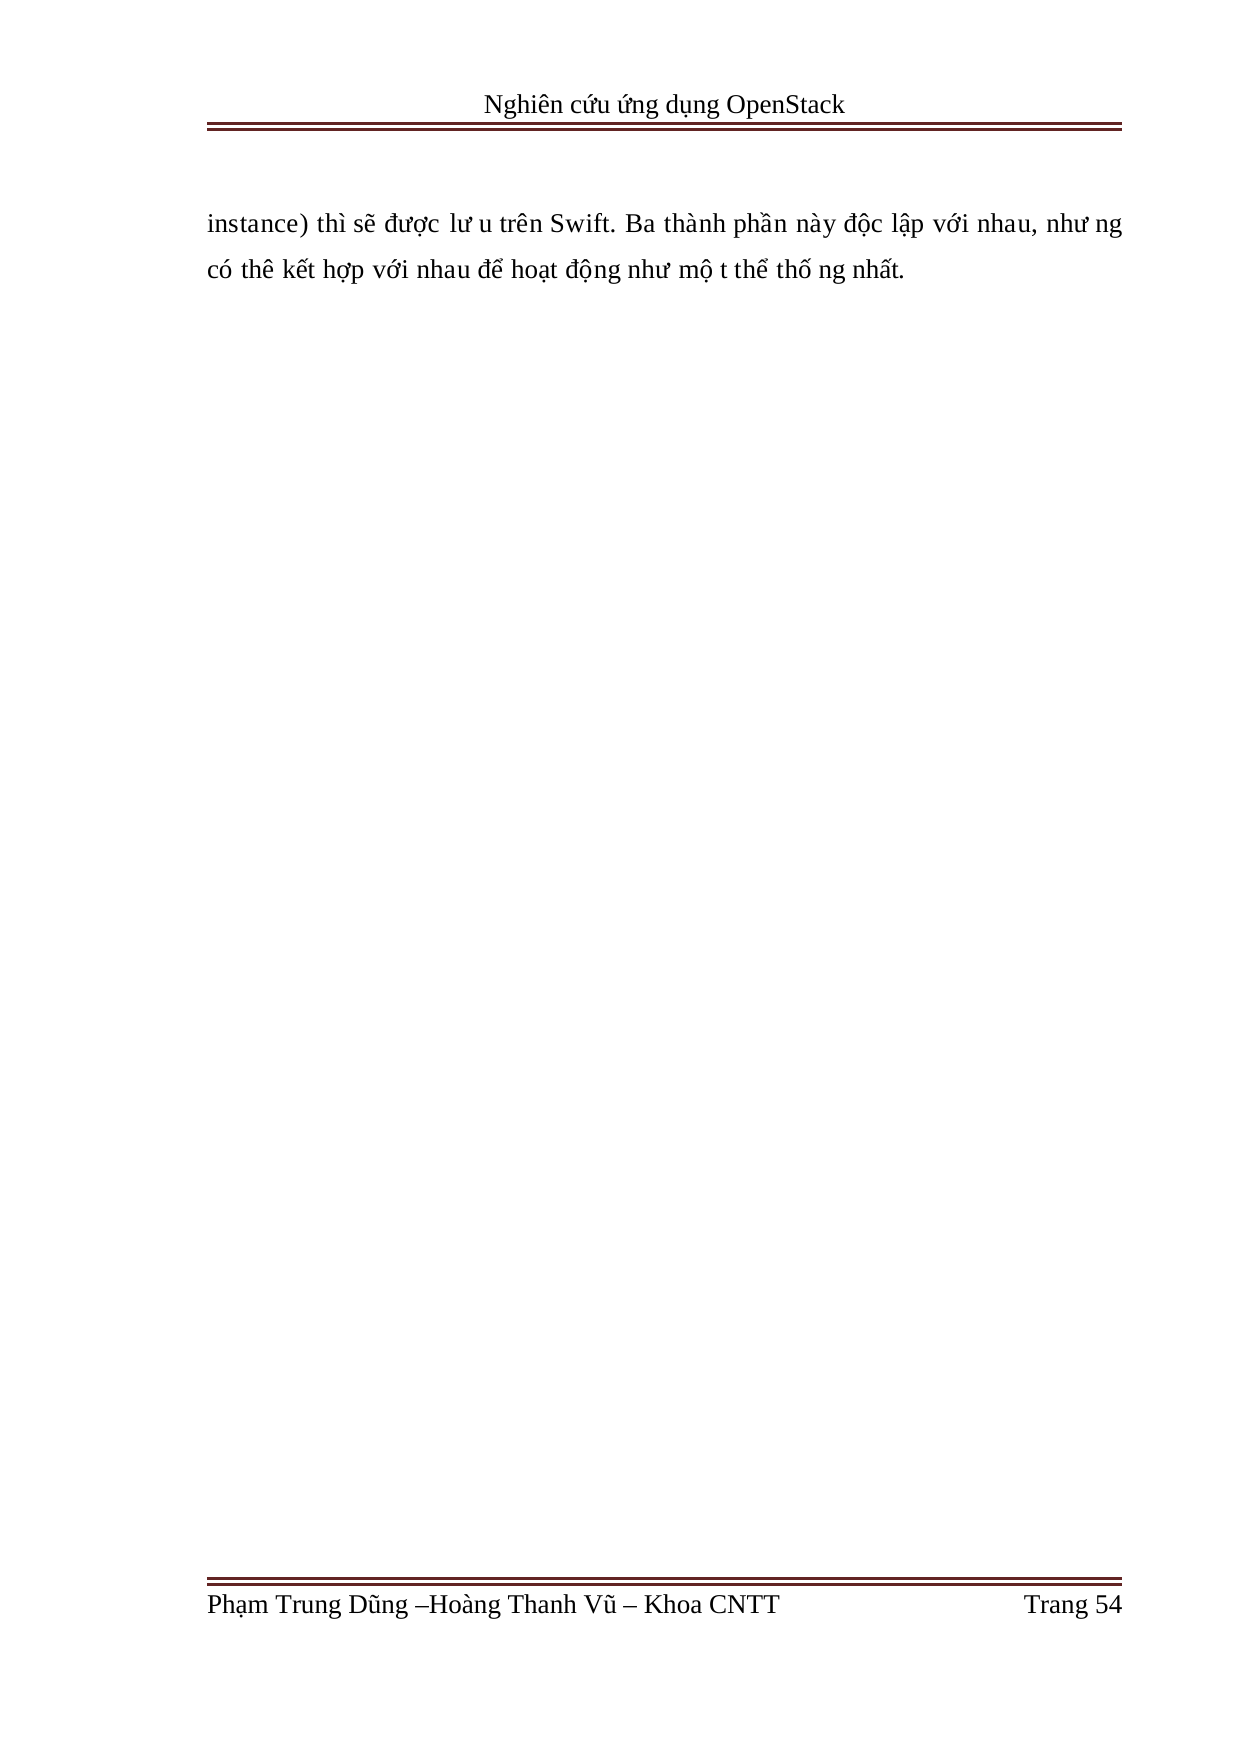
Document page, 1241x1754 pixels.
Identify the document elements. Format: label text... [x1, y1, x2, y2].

text instance) thì sẽ được lư u trên Swift. Ba thành phần này độc lập với nhau, như ng có thê kết hợp với nhau để hoạt động như mộ t thể thố ng nhất. [207, 207, 1122, 284]
